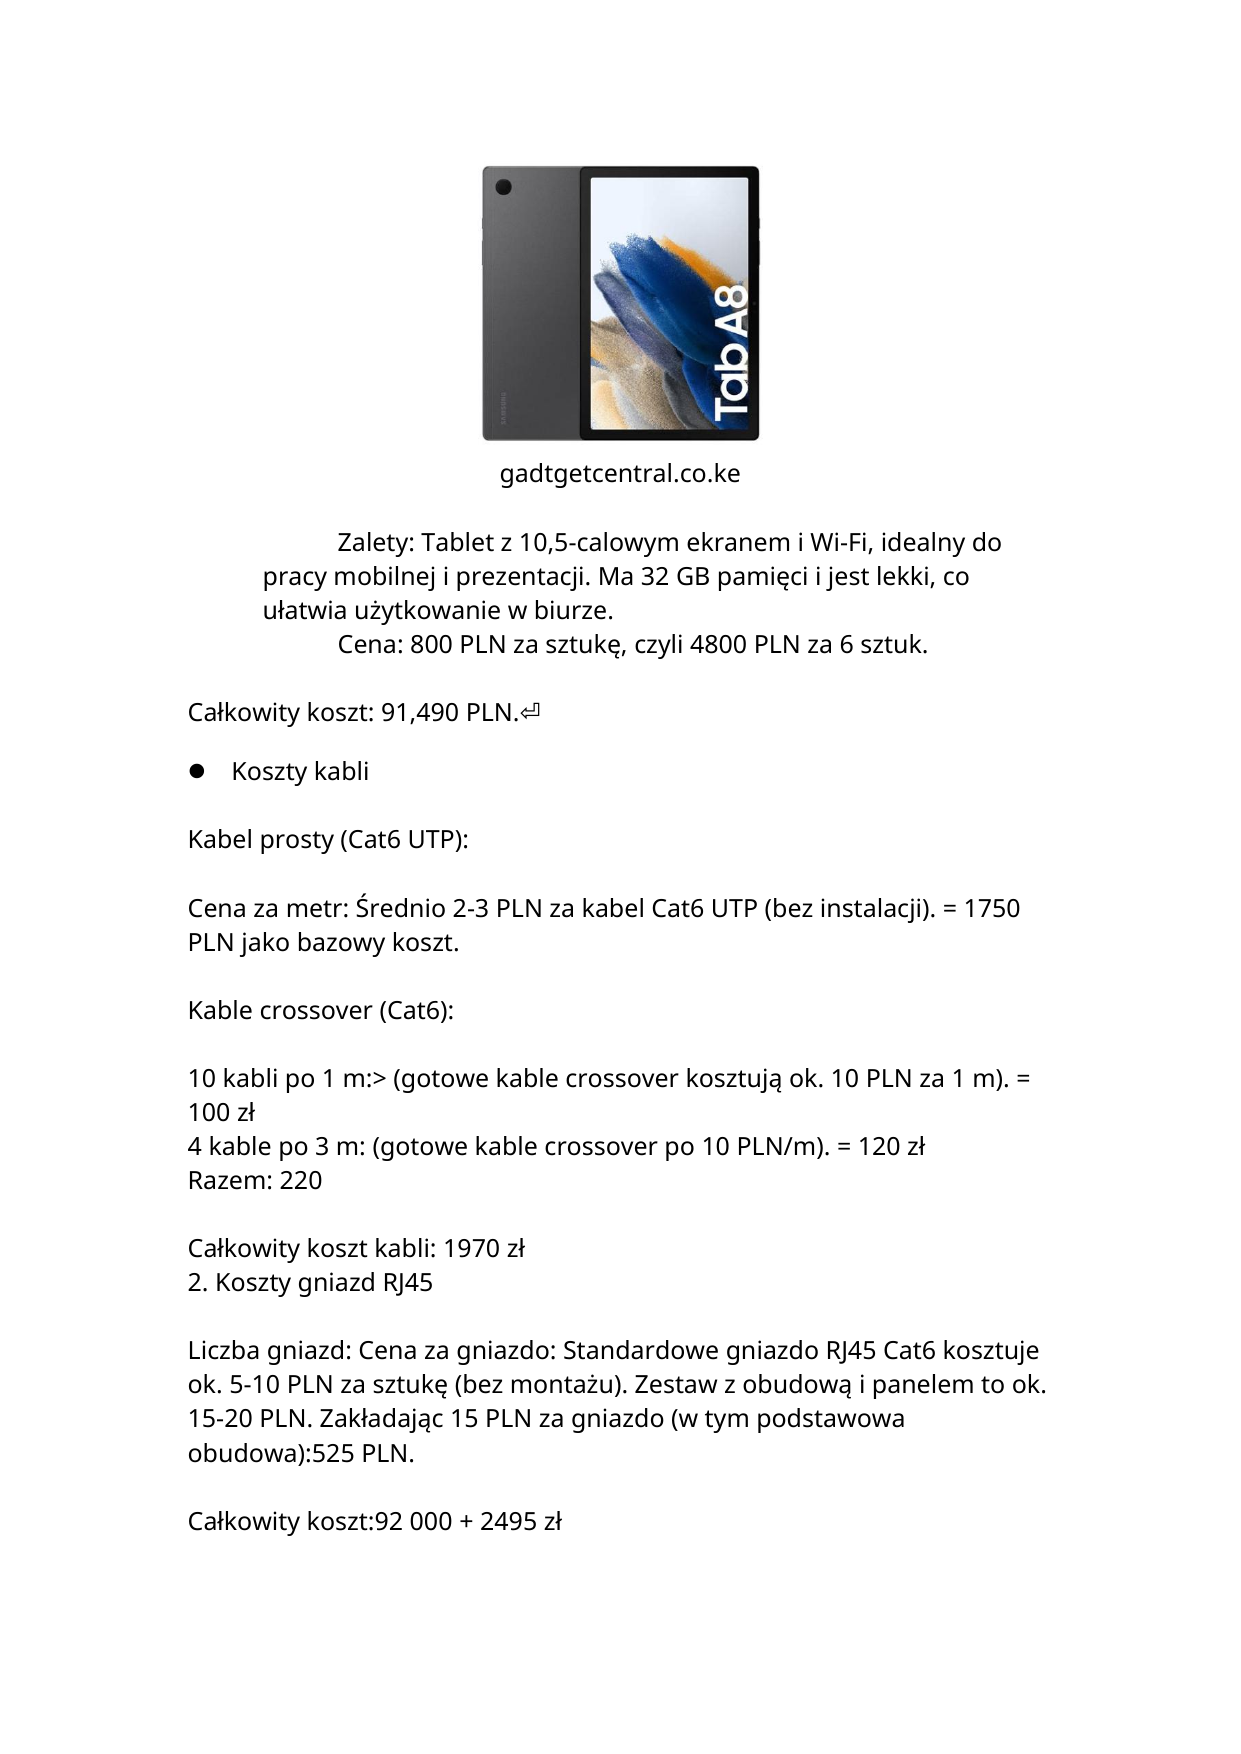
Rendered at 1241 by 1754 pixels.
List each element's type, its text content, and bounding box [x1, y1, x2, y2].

text 4 kable po 3 m: (gotowe kable crossover po 10 PLN/m). = 120 zł [187, 1129, 1053, 1163]
text Razem: 220 [187, 1163, 1053, 1197]
text 2. Koszty gniazd RJ45 [187, 1265, 1053, 1299]
text Całkowity koszt: 91,490 PLN.⏎ [187, 694, 1053, 728]
text Cena za metr: Średnio 2-3 PLN za kabel Cat6 UTP (bez instalacji). = 1750 PLN jako bazowy koszt. [187, 890, 1053, 958]
text Zalety: Tablet z 10,5-calowym ekranem i Wi-Fi, idealny do pracy mobilnej i prezentacji. Ma 32 GB pamięci i jest lekki, co ułatwia użytkowanie w biurze. [262, 524, 1053, 626]
text gadtgetcentral.co.ke [187, 456, 1053, 490]
text Cena: 800 PLN za sztukę, czyli 4800 PLN za 6 sztuk. [187, 626, 1053, 660]
text Liczba gniazd: Cena za gniazdo: Standardowe gniazdo RJ45 Cat6 kosztuje ok. 5-10 PLN za sztukę (bez montażu). Zestaw z obudową i panelem to ok. 15-20 PLN. Zakładając 15 PLN za gniazdo (w tym podstawowa obudowa):525 PLN. [187, 1333, 1053, 1469]
picture [467, 150, 774, 456]
text Całkowity koszt:92 000 + 2495 zł [187, 1503, 1053, 1537]
text Kable crossover (Cat6): [187, 992, 1053, 1026]
text Kabel prosty (Cat6 UTP): [187, 822, 1053, 856]
list Koszty kabli [187, 754, 1053, 788]
text 10 kabli po 1 m:> (gotowe kable crossover kosztują ok. 10 PLN za 1 m). = 100 zł [187, 1061, 1053, 1129]
text Całkowity koszt kabli: 1970 zł [187, 1231, 1053, 1265]
